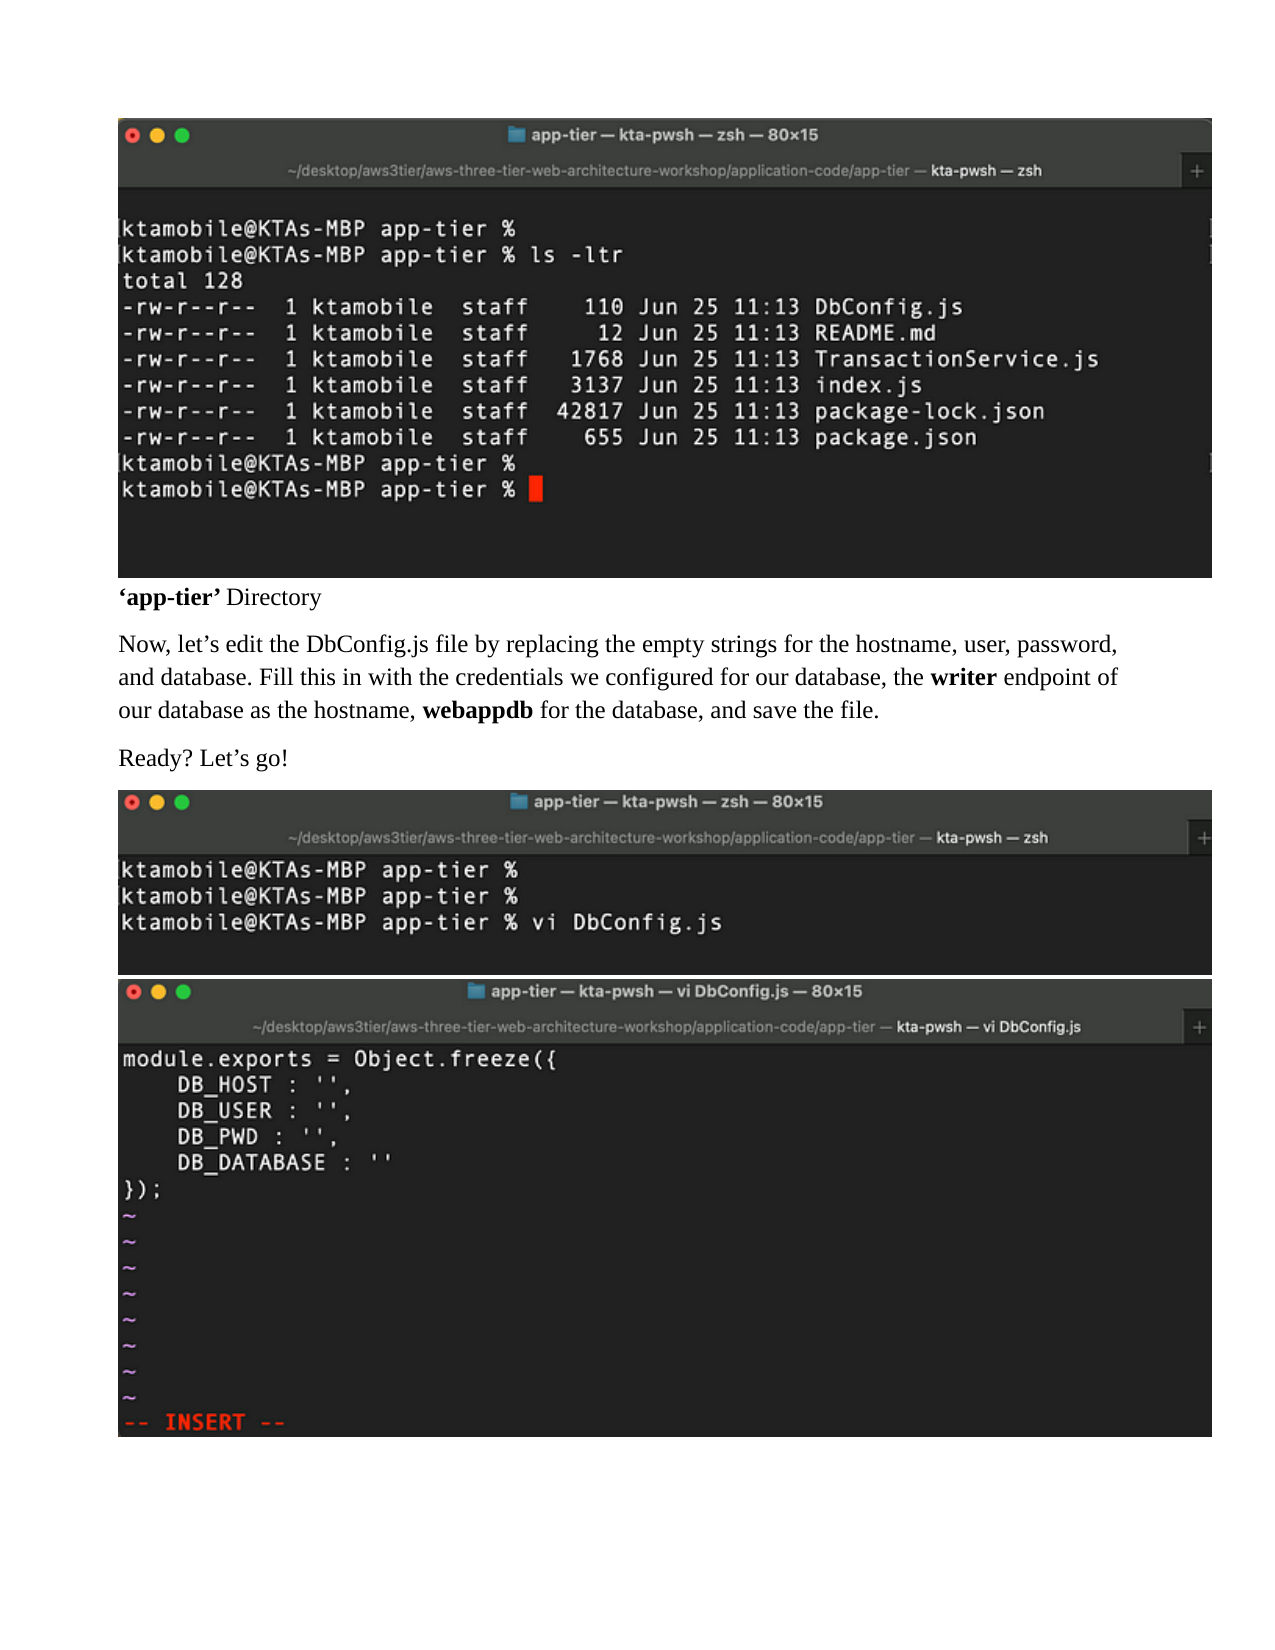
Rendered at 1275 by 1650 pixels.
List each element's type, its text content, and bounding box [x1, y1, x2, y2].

picture [118, 979, 1212, 1437]
picture [118, 118, 1212, 578]
text Ready? Let’s go! [118, 743, 1157, 772]
text Now, let’s edit the DbConfig.js file by replacing the empty strings for the hostname, user, password, and database. Fill this in with the credentials we configured for our database, the writer endpoint of our database as the hostname, webappdb for the database, and save the file. [118, 629, 1157, 724]
text ‘app-tier’ Directory [118, 582, 1157, 611]
picture [118, 790, 1212, 975]
